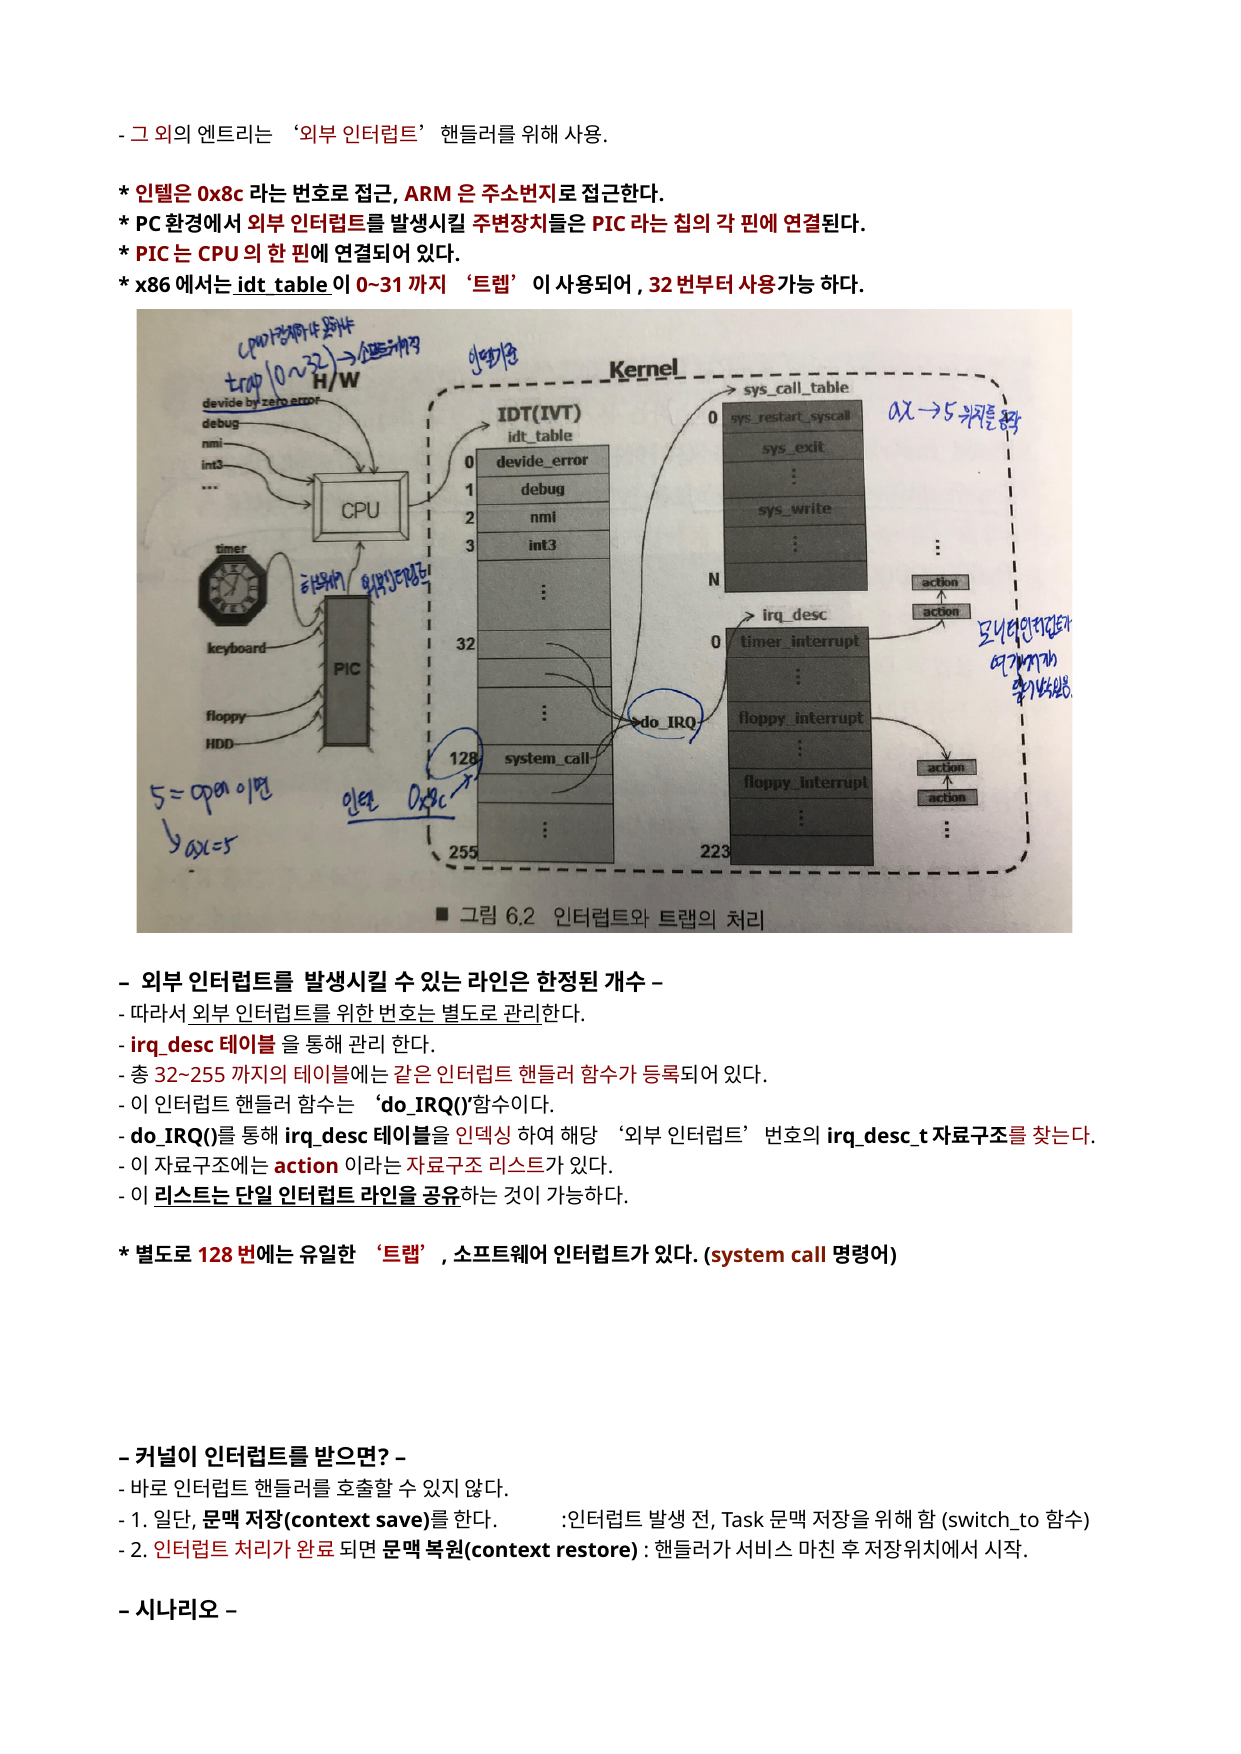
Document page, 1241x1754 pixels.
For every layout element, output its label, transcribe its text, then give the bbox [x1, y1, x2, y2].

text – 커널이 인터럽트를 받으면? – [118, 1439, 1122, 1472]
text - 이 리스트는 단일 인터럽트 라인을 공유하는 것이 가능하다. [118, 1179, 1122, 1210]
text - irq_desc 테이블 을 통해 관리 한다. [118, 1028, 1122, 1058]
text * PIC는 CPU의 한 핀에 연결되어 있다. [118, 237, 1122, 268]
text - 이 인터럽트 핸들러 함수는 ‘do_IRQ()’함수이다. [118, 1088, 1122, 1119]
text - 이 자료구조에는 action 이라는 자료구조 리스트가 있다. [118, 1149, 1122, 1179]
text - 1. 일단, 문맥 저장(context save)를 한다. :인터럽트 발생 전, Task 문맥 저장을 위해 함 (switch_to 함수) [118, 1503, 1122, 1533]
picture [136, 309, 1073, 933]
text – 외부 인터럽트를 발생시킬 수 있는 라인은 한정된 개수 – [118, 964, 1122, 998]
text * 인텔은 0x8c 라는 번호로 접근, ARM 은 주소번지로 접근한다. [118, 177, 1122, 207]
text - 총 32~255 까지의 테이블에는 같은 인터럽트 핸들러 함수가 등록되어 있다. [118, 1058, 1122, 1088]
text - 따라서 외부 인터럽트를 위한 번호는 별도로 관리한다. [118, 998, 1122, 1028]
text * x86에서는 idt_table이 0~31 까지 ‘트렙’이 사용되어 , 32번부터 사용가능 하다. [118, 268, 1122, 298]
text - 그 외의 엔트리는 ‘외부 인터럽트’핸들러를 위해 사용. [118, 118, 1122, 148]
text – 시나리오 – [118, 1592, 1122, 1625]
text * PC환경에서 외부 인터럽트를 발생시킬 주변장치들은 PIC라는 칩의 각 핀에 연결된다. [118, 207, 1122, 237]
text - do_IRQ()를 통해 irq_desc 테이블을 인덱싱 하여 해당 ‘외부 인터럽트’번호의 irq_desc_t자료구조를 찾는다. [118, 1119, 1122, 1149]
text * 별도로 128번에는 유일한 ‘트랩’, 소프트웨어 인터럽트가 있다. (system call 명령어) [118, 1238, 1122, 1268]
text - 바로 인터럽트 핸들러를 호출할 수 있지 않다. [118, 1472, 1122, 1503]
text - 2. 인터럽트 처리가 완료 되면 문맥 복원(context restore) : 핸들러가 서비스 마친 후 저장위치에서 시작. [118, 1533, 1122, 1563]
